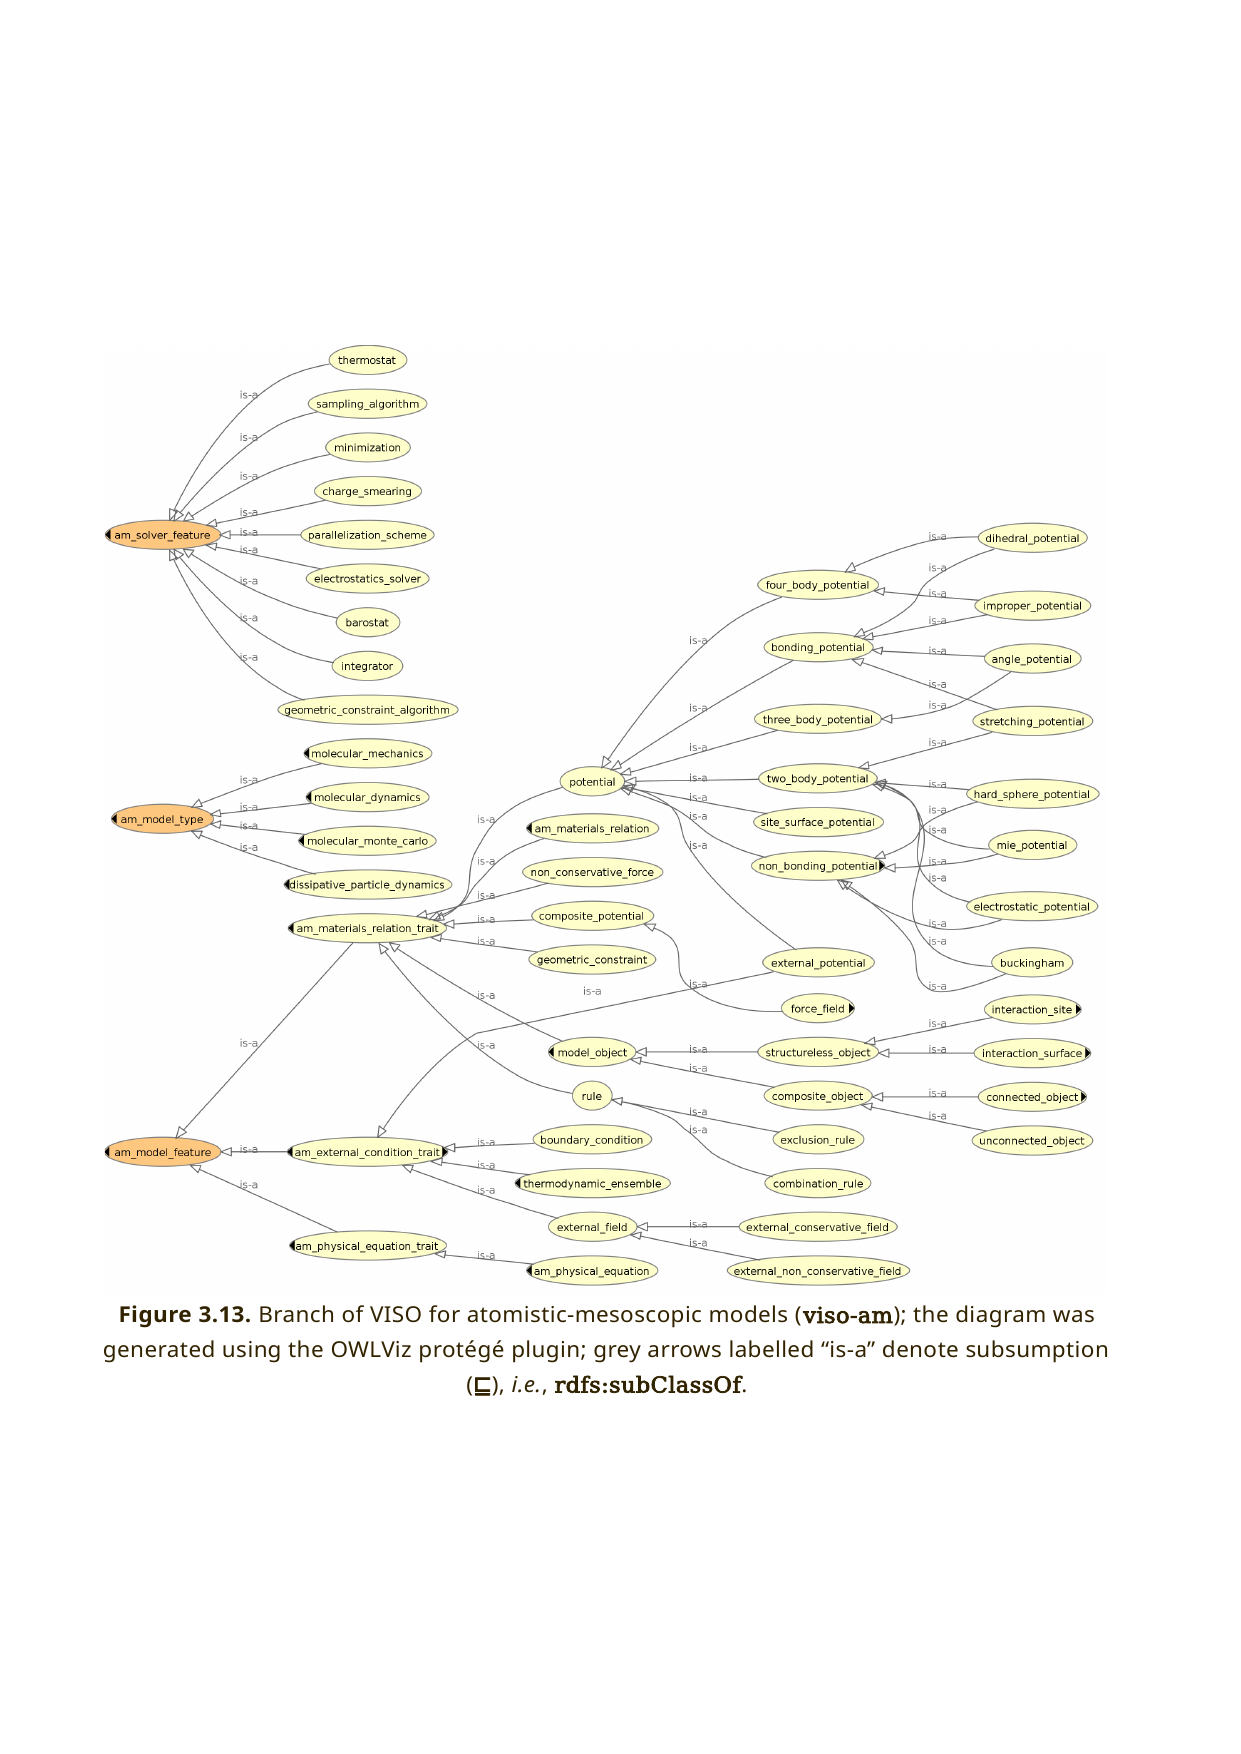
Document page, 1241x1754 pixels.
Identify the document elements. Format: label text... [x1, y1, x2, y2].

picture [104, 345, 1109, 1295]
text Figure 3.13. Branch of VISO for atomistic-mesoscopic models (viso-am); the diagram was generated using the OWLViz protégé plugin; grey arrows labelled “is-a” denote subsumption (⊑), i.e., rdfs:subClassOf. [99, 1299, 1114, 1399]
